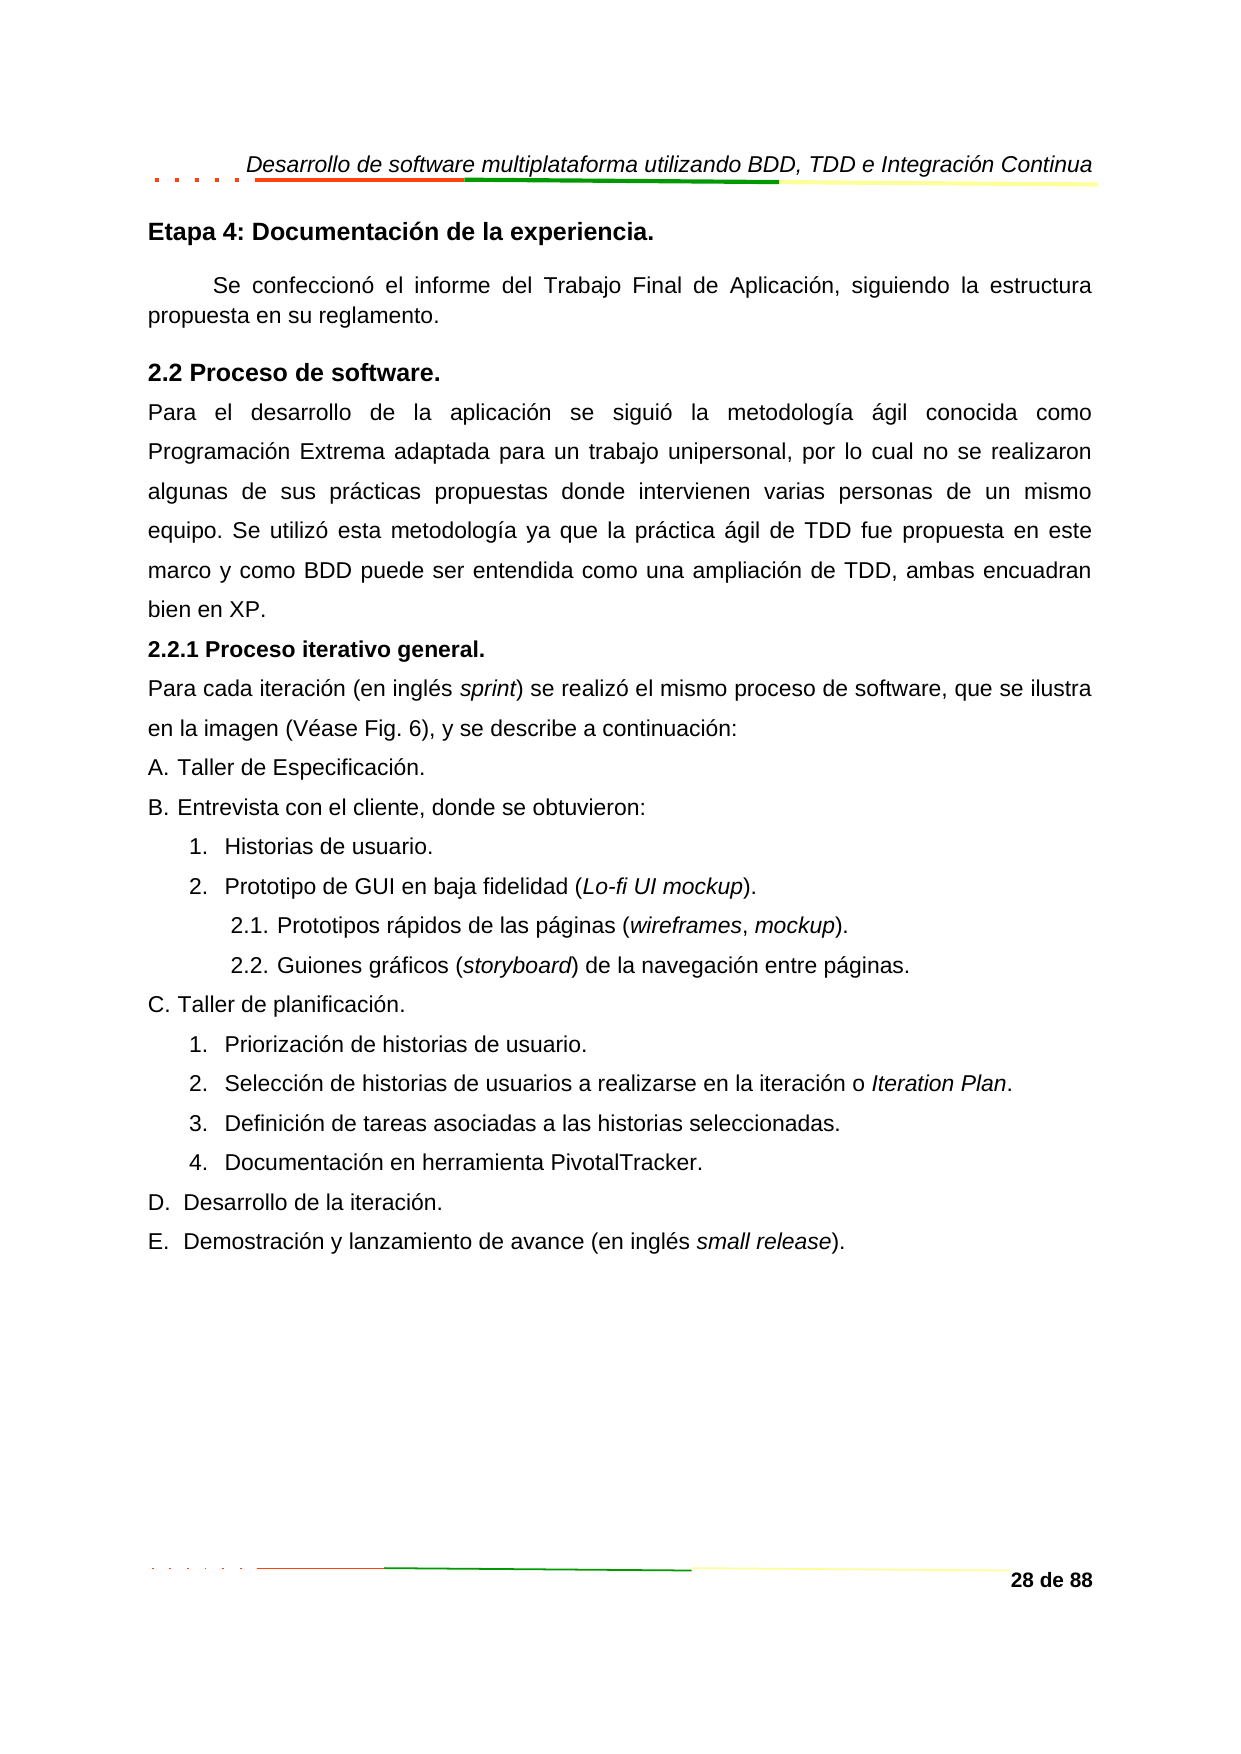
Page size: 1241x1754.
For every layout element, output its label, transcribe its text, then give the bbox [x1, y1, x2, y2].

list Historias de usuario. [189, 833, 1093, 859]
list Prototipo de GUI en baja fidelidad (Lo-fi UI mockup). [189, 873, 1093, 899]
text 2.2.1 Proceso iterativo general. [148, 636, 1093, 662]
list Guiones gráficos (storyboard) de la navegación entre páginas. [230, 952, 1093, 978]
subtitle Etapa 4: Documentación de la experiencia. [148, 217, 1093, 245]
list Prototipos rápidos de las páginas (wireframes, mockup). [230, 912, 1093, 938]
list Definición de tareas asociadas a las historias seleccionadas. [189, 1109, 1093, 1136]
list Entrevista con el cliente, donde se obtuvieron: [148, 794, 1093, 820]
list Documentación en herramienta PivotalTracker. [189, 1149, 1093, 1175]
list Taller de Especificación. [148, 754, 1093, 781]
list Taller de planificación. [148, 991, 1093, 1017]
text Para el desarrollo de la aplicación se siguió la metodología ágil conocida como Programación Extrema adaptada para un trabajo unipersonal, por lo cual no se realizaron algunas de sus prácticas propuestas donde intervienen varias personas de un mismo equipo. Se utilizó esta metodología ya que la práctica ágil de TDD fue propuesta en este marco y como BDD puede ser entendida como una ampliación de TDD, ambas encuadran bien en XP. [148, 399, 1093, 623]
list Priorización de historias de usuario. [189, 1031, 1093, 1057]
list Demostración y lanzamiento de avance (en inglés small release). [148, 1228, 1093, 1254]
text Para cada iteración (en inglés sprint) se realizó el mismo proceso de software, que se ilustra en la imagen (Véase Fig. 6), y se describe a continuación: [148, 675, 1093, 741]
list Selección de historias de usuarios a realizarse en la iteración o Iteration Plan. [189, 1070, 1093, 1096]
list Desarrollo de la iteración. [148, 1188, 1093, 1215]
subtitle 2.2 Proceso de software. [148, 358, 1093, 386]
text Se confeccionó el informe del Trabajo Final de Aplicación, siguiendo la estructura propuesta en su reglamento. [148, 272, 1093, 329]
